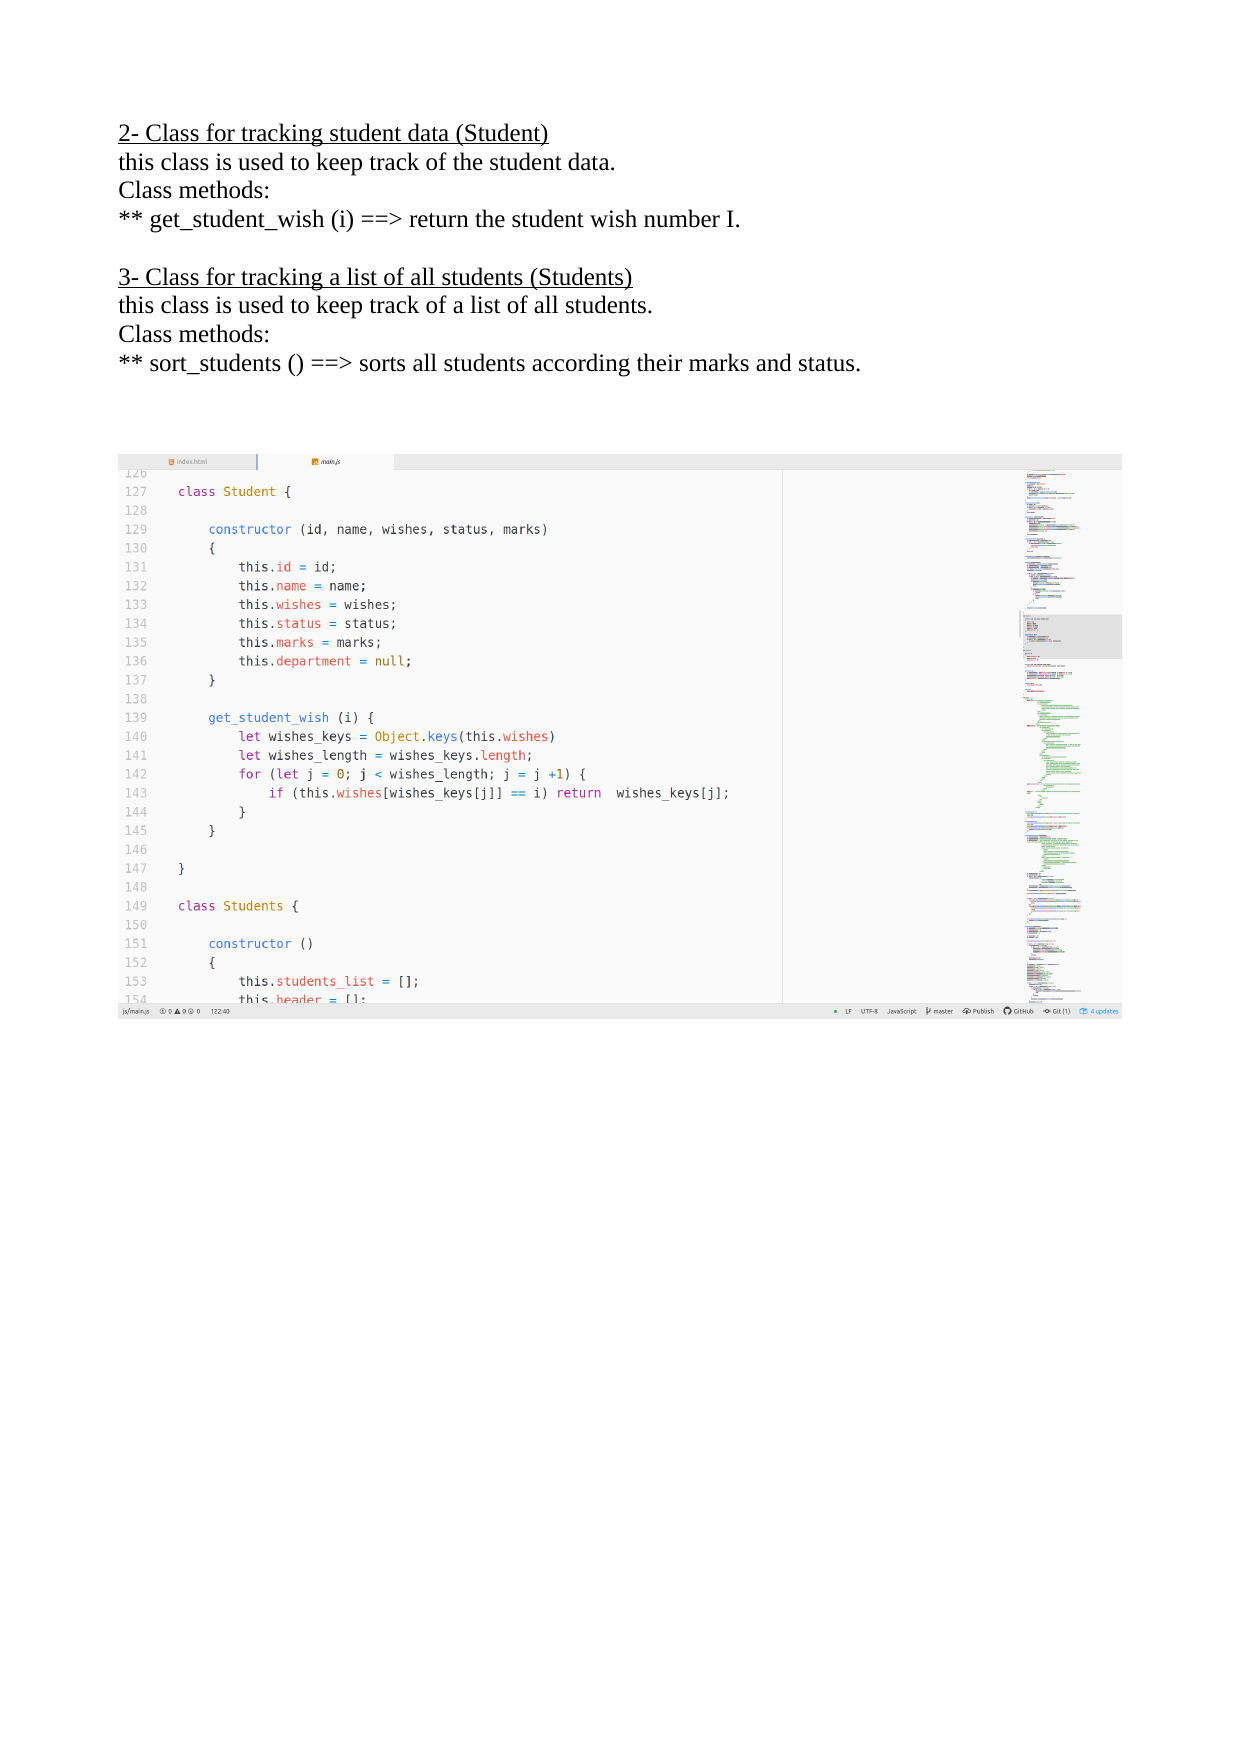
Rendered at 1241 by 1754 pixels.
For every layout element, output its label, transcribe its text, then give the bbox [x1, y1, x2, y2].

text ** sort_students () ==> sorts all students according their marks and status. [118, 348, 1122, 377]
text 3- Class for tracking a list of all students (Students) [118, 262, 1122, 291]
text this class is used to keep track of the student data. [118, 147, 1122, 176]
text this class is used to keep track of a list of all students. [118, 291, 1122, 319]
text ** get_student_wish (i) ==> return the student wish number I. [118, 204, 1122, 233]
text Class methods: [118, 319, 1122, 348]
text Class methods: [118, 176, 1122, 204]
picture [118, 454, 1123, 1019]
text 2- Class for tracking student data (Student) [118, 118, 1122, 147]
